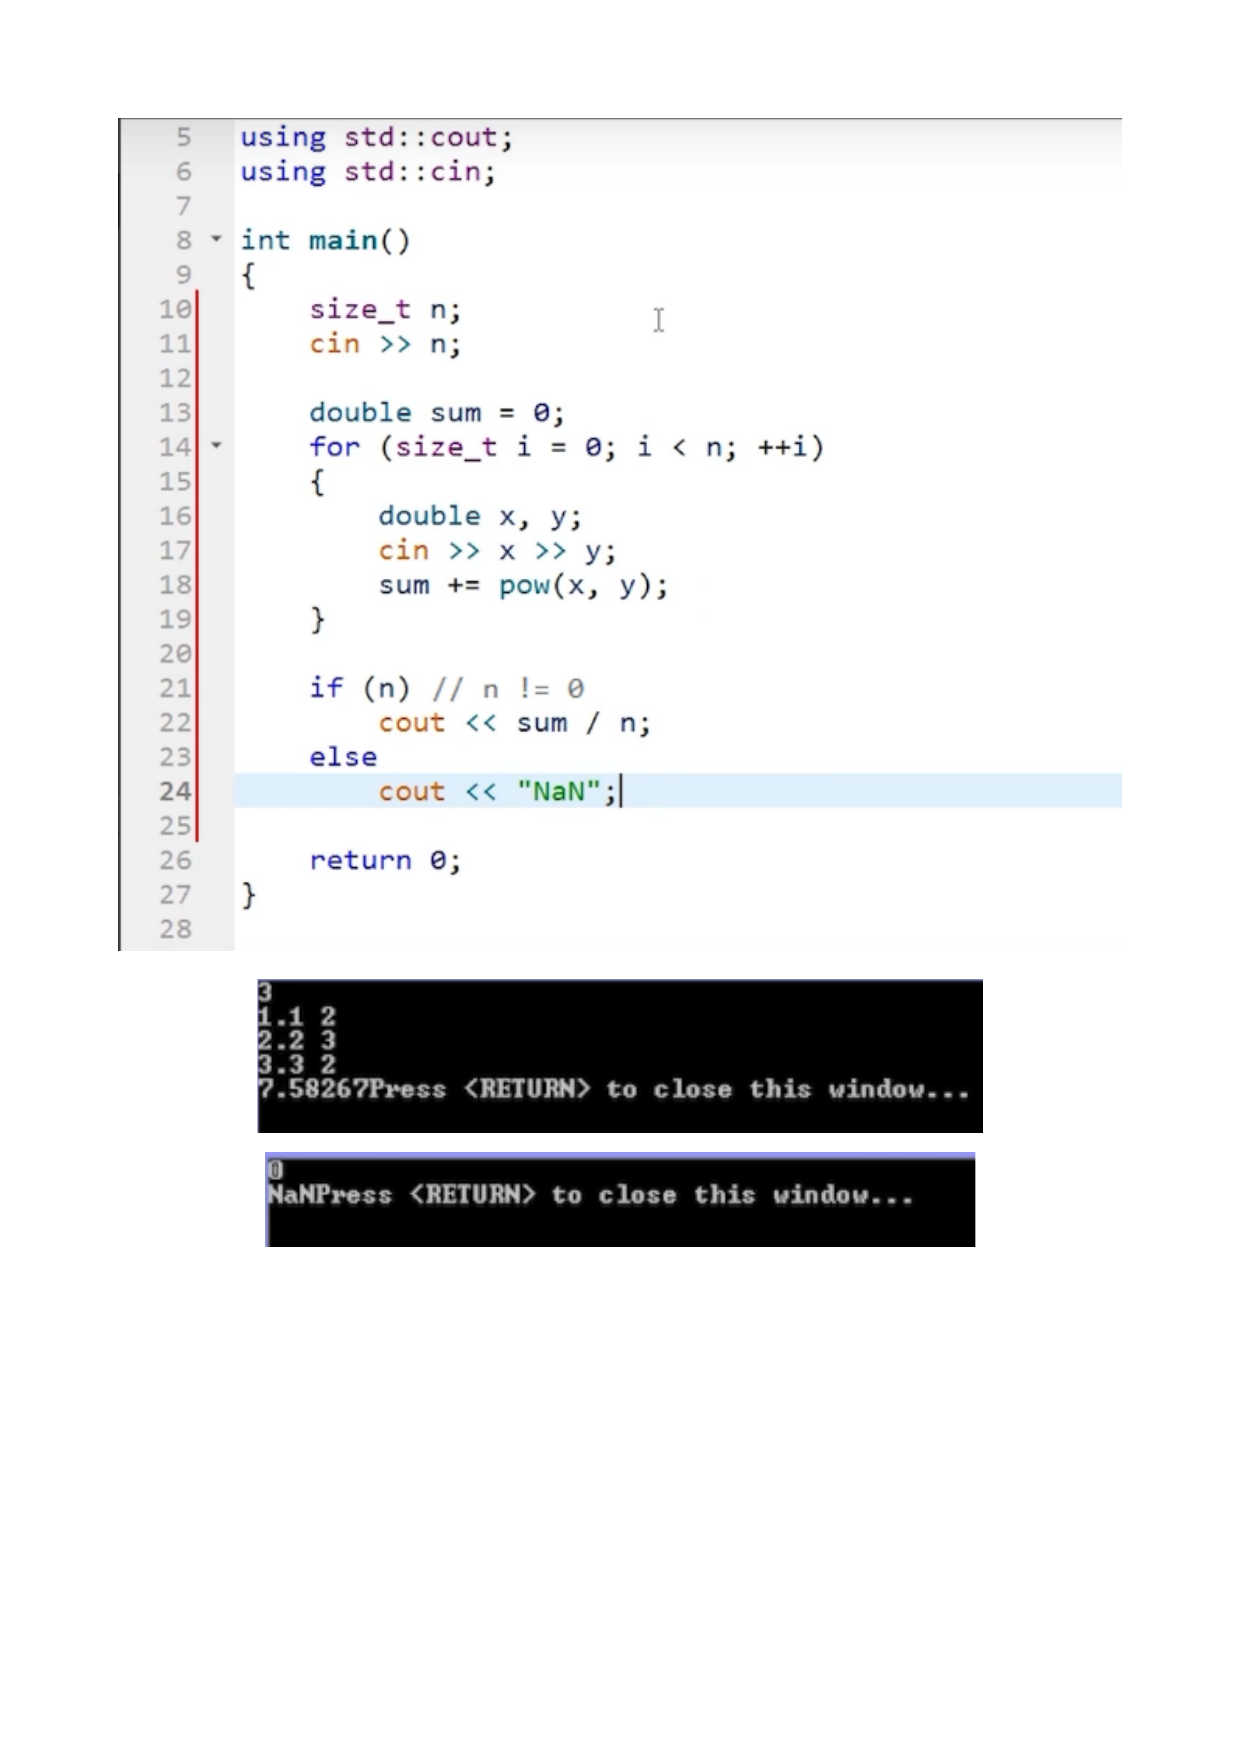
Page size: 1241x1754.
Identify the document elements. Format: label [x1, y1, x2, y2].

picture [118, 118, 1123, 951]
picture [265, 1152, 976, 1247]
picture [257, 979, 983, 1133]
